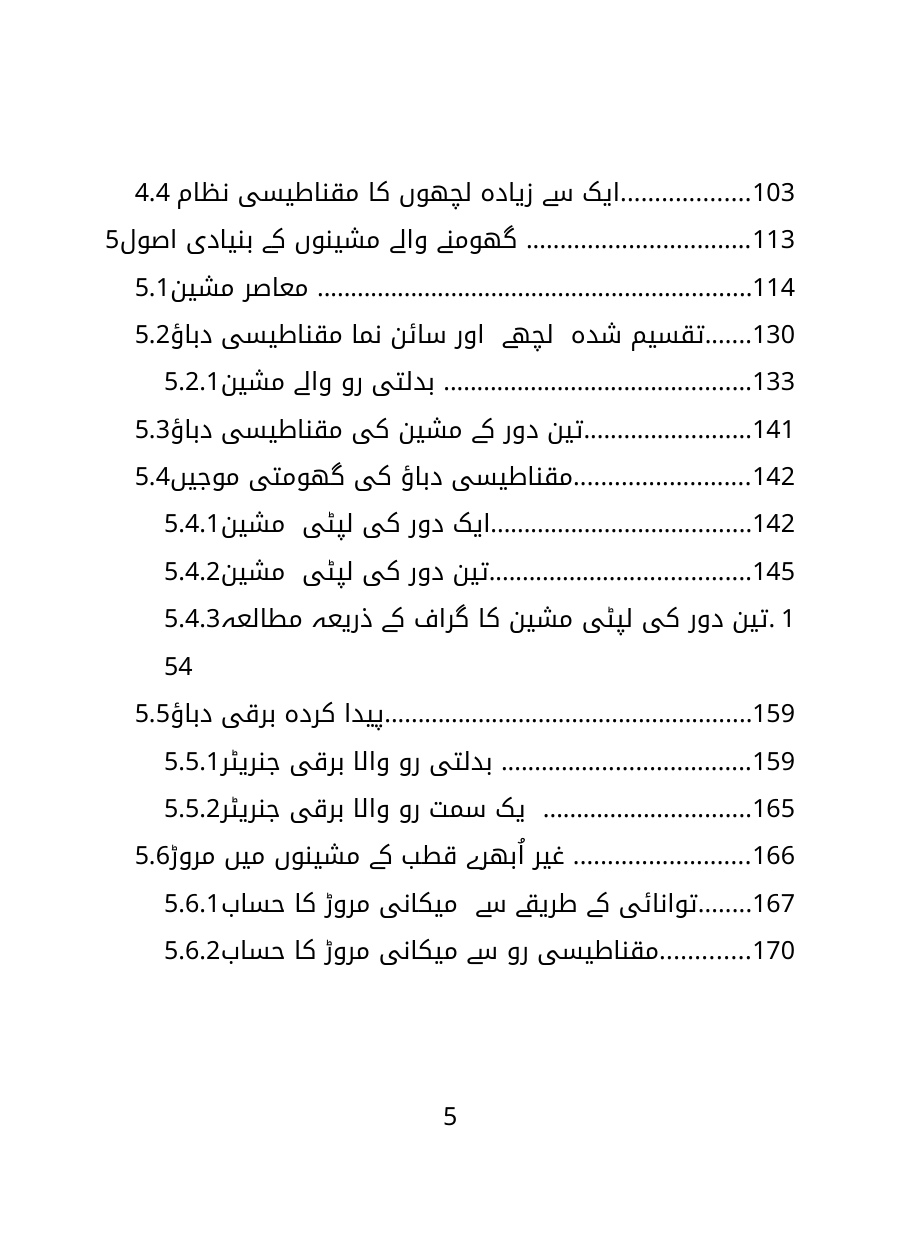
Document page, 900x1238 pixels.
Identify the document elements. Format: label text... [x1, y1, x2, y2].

text 5.2تقسیم شدہ لچھے اور سائن نما مقناطیسی دباؤ 130 [134, 311, 795, 359]
text 5.4.2تین دور کی لپٹی مشین 145 [164, 548, 795, 596]
text 5.4.1ایک دور کی لپٹی مشین 142 [164, 501, 795, 548]
text 5.5.1بدلتی رو والا برقی جنریٹر 159 [164, 738, 795, 785]
text 5.1معاصر مشین 114 [134, 264, 795, 311]
text 5.3تین دور کے مشین کی مقناطیسی دباؤ 141 [134, 406, 795, 453]
text 5.5.2یک سمت رو والا برقی جنریٹر 165 [164, 785, 795, 833]
text 5.4.3تین دور کی لپٹی مشین کا گراف کے ذریعہ مطالعہ 154 [164, 596, 795, 690]
text 5.5پیدا کردہ برقی دباؤ 159 [134, 690, 795, 738]
text 5گھومنے والے مشینوں کے بنیادی اصول 113 [105, 216, 795, 264]
text 4.4 ایک سے زیادہ لچھوں کا مقناطیسی نظام 103 [134, 169, 795, 216]
text 5.6غیر اُبھرے قطب کے مشینوں میں مروڑ 166 [134, 833, 795, 880]
text 5.6.2مقناطیسی رو سے میکانی مروڑ کا حساب 170 [164, 927, 795, 975]
text 5.2.1بدلتی رو والے مشین 133 [164, 359, 795, 406]
text 5.6.1توانائی کے طریقے سے میکانی مروڑ کا حساب 167 [164, 880, 795, 927]
text 5.4مقناطیسی دباؤ کی گھومتی موجیں 142 [134, 453, 795, 501]
